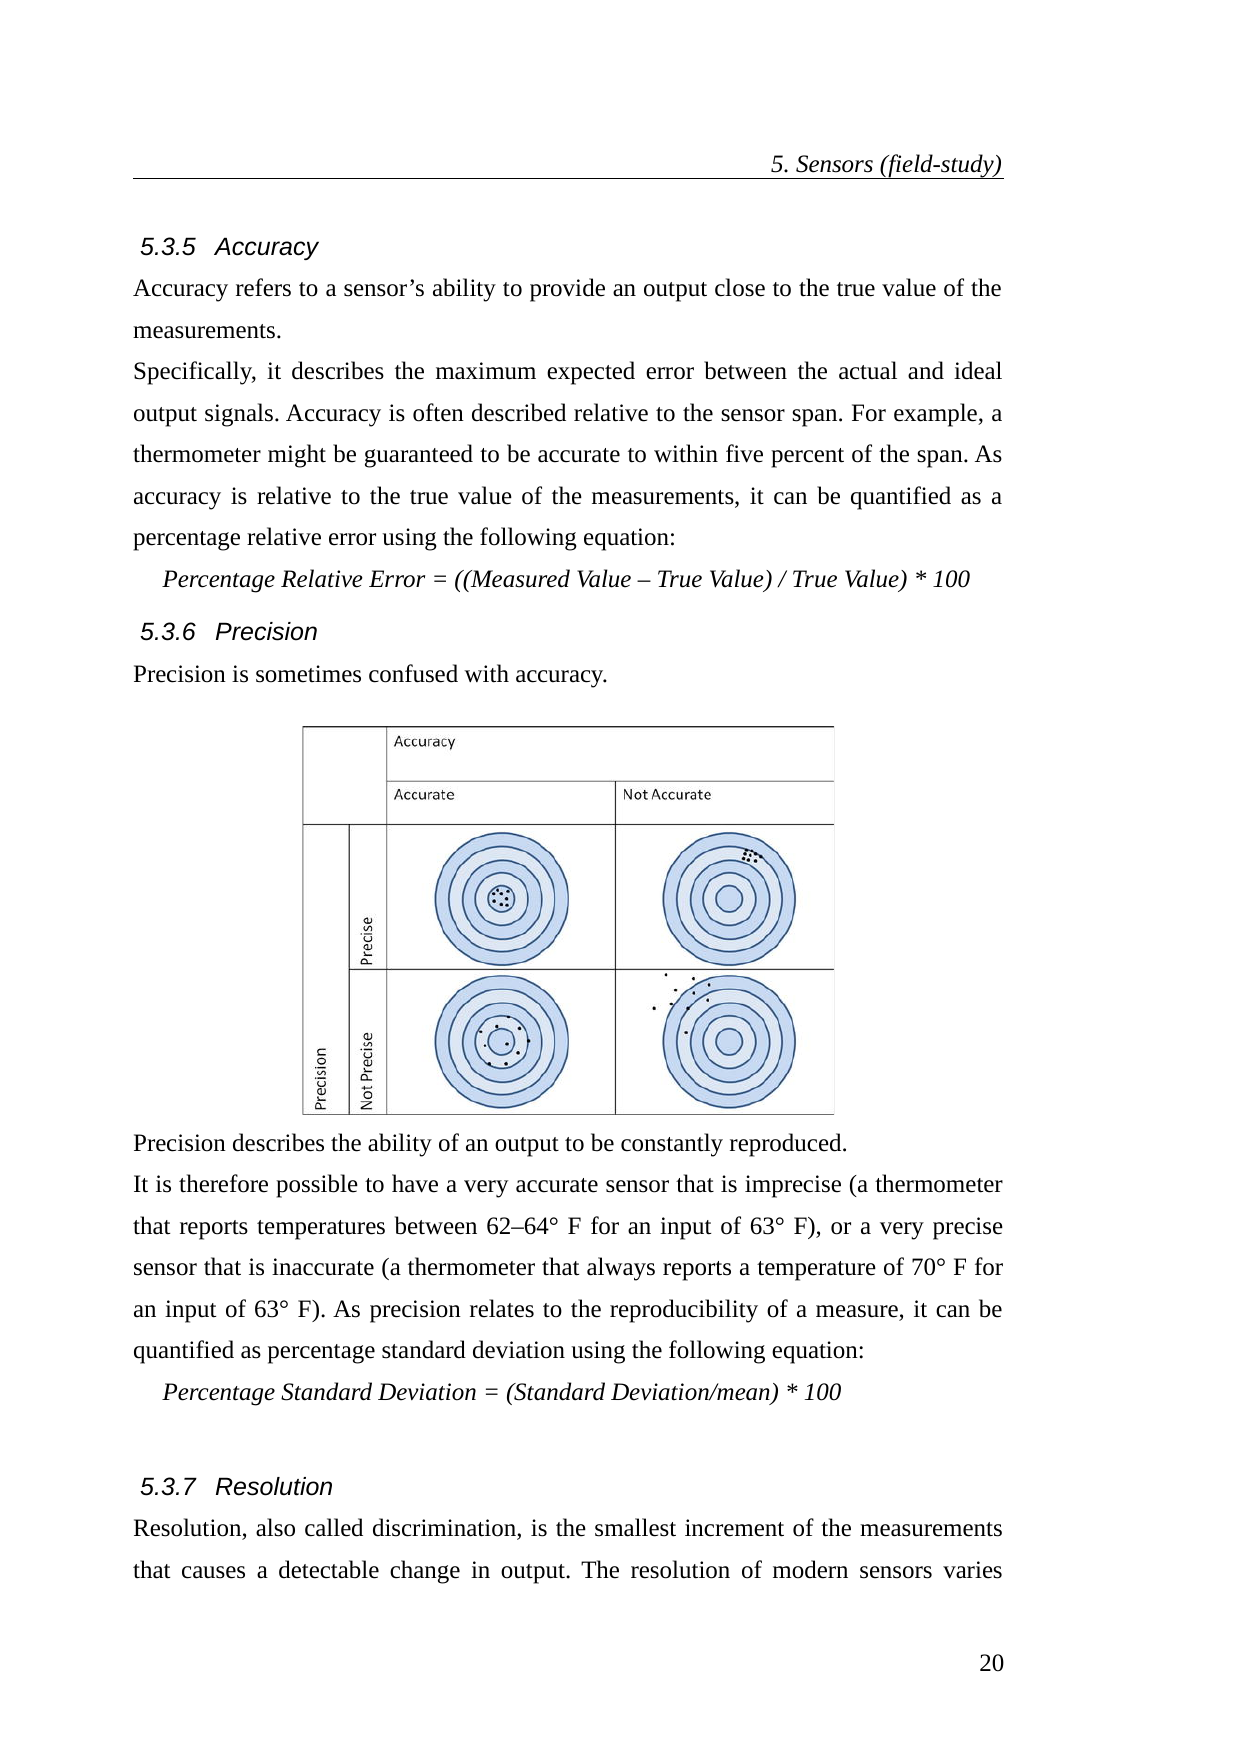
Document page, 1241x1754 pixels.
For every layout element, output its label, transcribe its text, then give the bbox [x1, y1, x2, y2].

text It is therefore possible to have a very accurate sensor that is imprecise (a thermometer that reports temperatures between 62–64° F for an input of 63° F), or a very precise sensor that is inaccurate (a thermometer that always reports a temperature of 70° F for an input of 63° F). As precision relates to the reproducibility of a measure, it can be quantified as percentage standard deviation using the following equation: [133, 1170, 1004, 1364]
subtitle Resolution [140, 1472, 1004, 1500]
text Resolution, also called discrimination, is the smallest increment of the measurements that causes a detectable change in output. The resolution of modern sensors varies [133, 1514, 1004, 1583]
subtitle Precision [140, 618, 1004, 646]
text Specifically, it describes the maximum expected error between the actual and ideal output signals. Accuracy is often described relative to the sensor span. For example, a thermometer might be guaranteed to be accurate to within five percent of the span. As accuracy is relative to the true value of the measurements, it can be quantified as a percentage relative error using the following equation: [133, 357, 1004, 551]
picture [302, 726, 835, 1115]
text Precision is sometimes confused with accuracy. [133, 660, 1004, 687]
subtitle Accuracy [140, 232, 1004, 260]
text Percentage Relative Error = ((Measured Value – True Value) / True Value) * 100 [133, 565, 1004, 593]
text Precision describes the ability of an output to be constantly reproduced. [133, 701, 1004, 1156]
text Accuracy refers to a sensor’s ability to provide an output close to the true value of the measurements. [133, 274, 1004, 343]
text Percentage Standard Deviation = (Standard Deviation/mean) * 100 [133, 1378, 1004, 1406]
